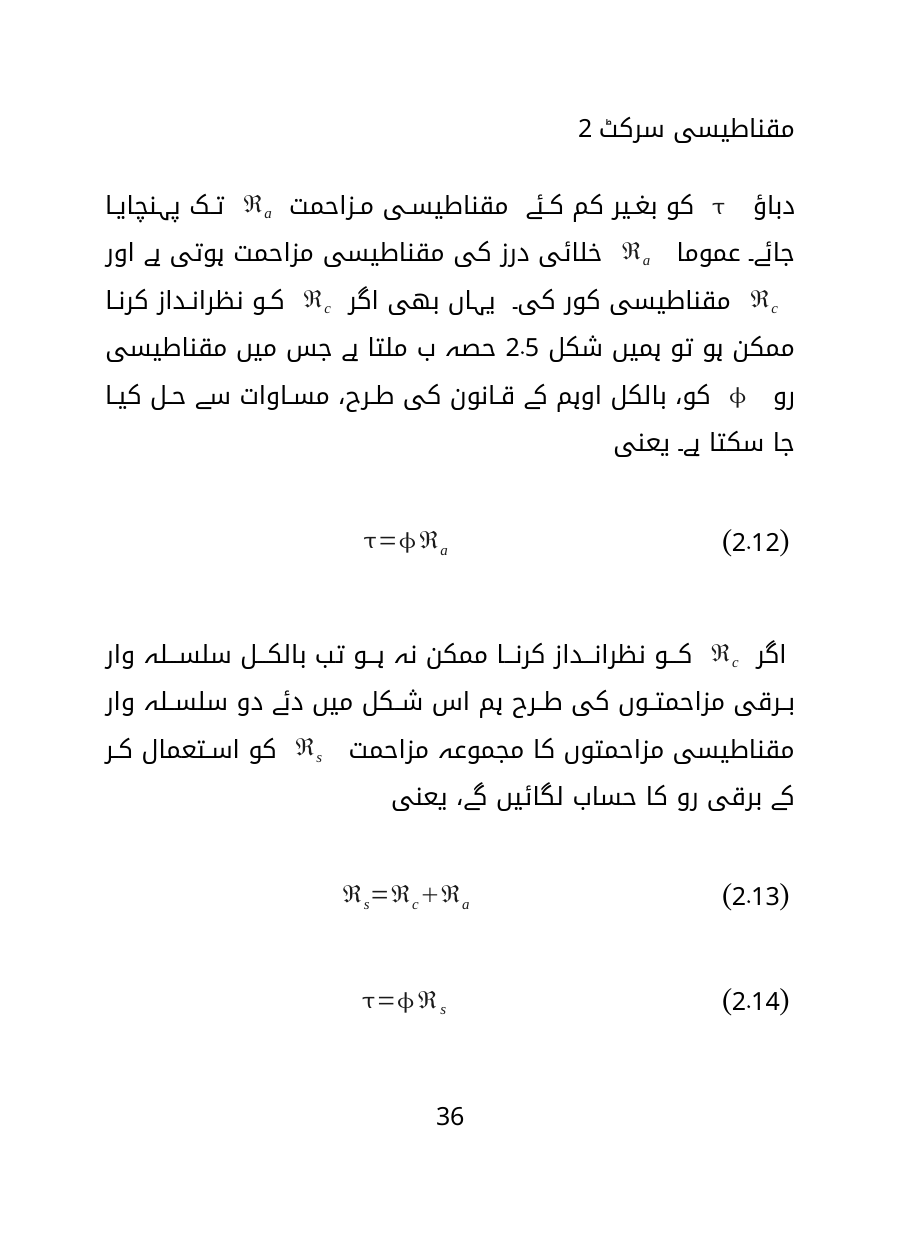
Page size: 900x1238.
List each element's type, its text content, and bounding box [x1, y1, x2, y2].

text یہاں بھی کوشش یہی ہے کہ کسی طرح مقناطیسی دباؤ کو بغیر کم کئے مقناطیسی مزاحمتتک پہنچایا جائے۔ عموما خلائی درز کی مقناطیسی مزاحمت ہوتی ہے اور مقناطیسی کور کی۔ یہاں بھی اگرکو نظرانداز کرنا ممکن ہو تو ہمیں شکل 2.5 حصہ ب ملتا ہے جس میں مقناطیسی رو کو، بالکل اوہم کے قانون کی طرح، مساوات سے حل کیا جا سکتا ہے۔ یعنی [105, 182, 795, 467]
table_header [105, 513, 699, 585]
text اگرکو نظرانداز کرنا ممکن نہ ہو تب بالکل سلسلہ وار برقی مزاحمتوں کی طرح ہم اس شکل میں دئے دو سلسلہ وار مقناطیسی مزاحمتوں کا مجموعہ مزاحمت کو استعمال کر کے برقی رو کا حساب لگائیں گے، یعنی [105, 631, 795, 821]
table_header (2.14) [694, 973, 795, 1044]
table_header [105, 868, 697, 939]
table_header (2.12) [699, 513, 795, 585]
table_header (2.13) [697, 868, 795, 939]
table_header [105, 973, 694, 1044]
